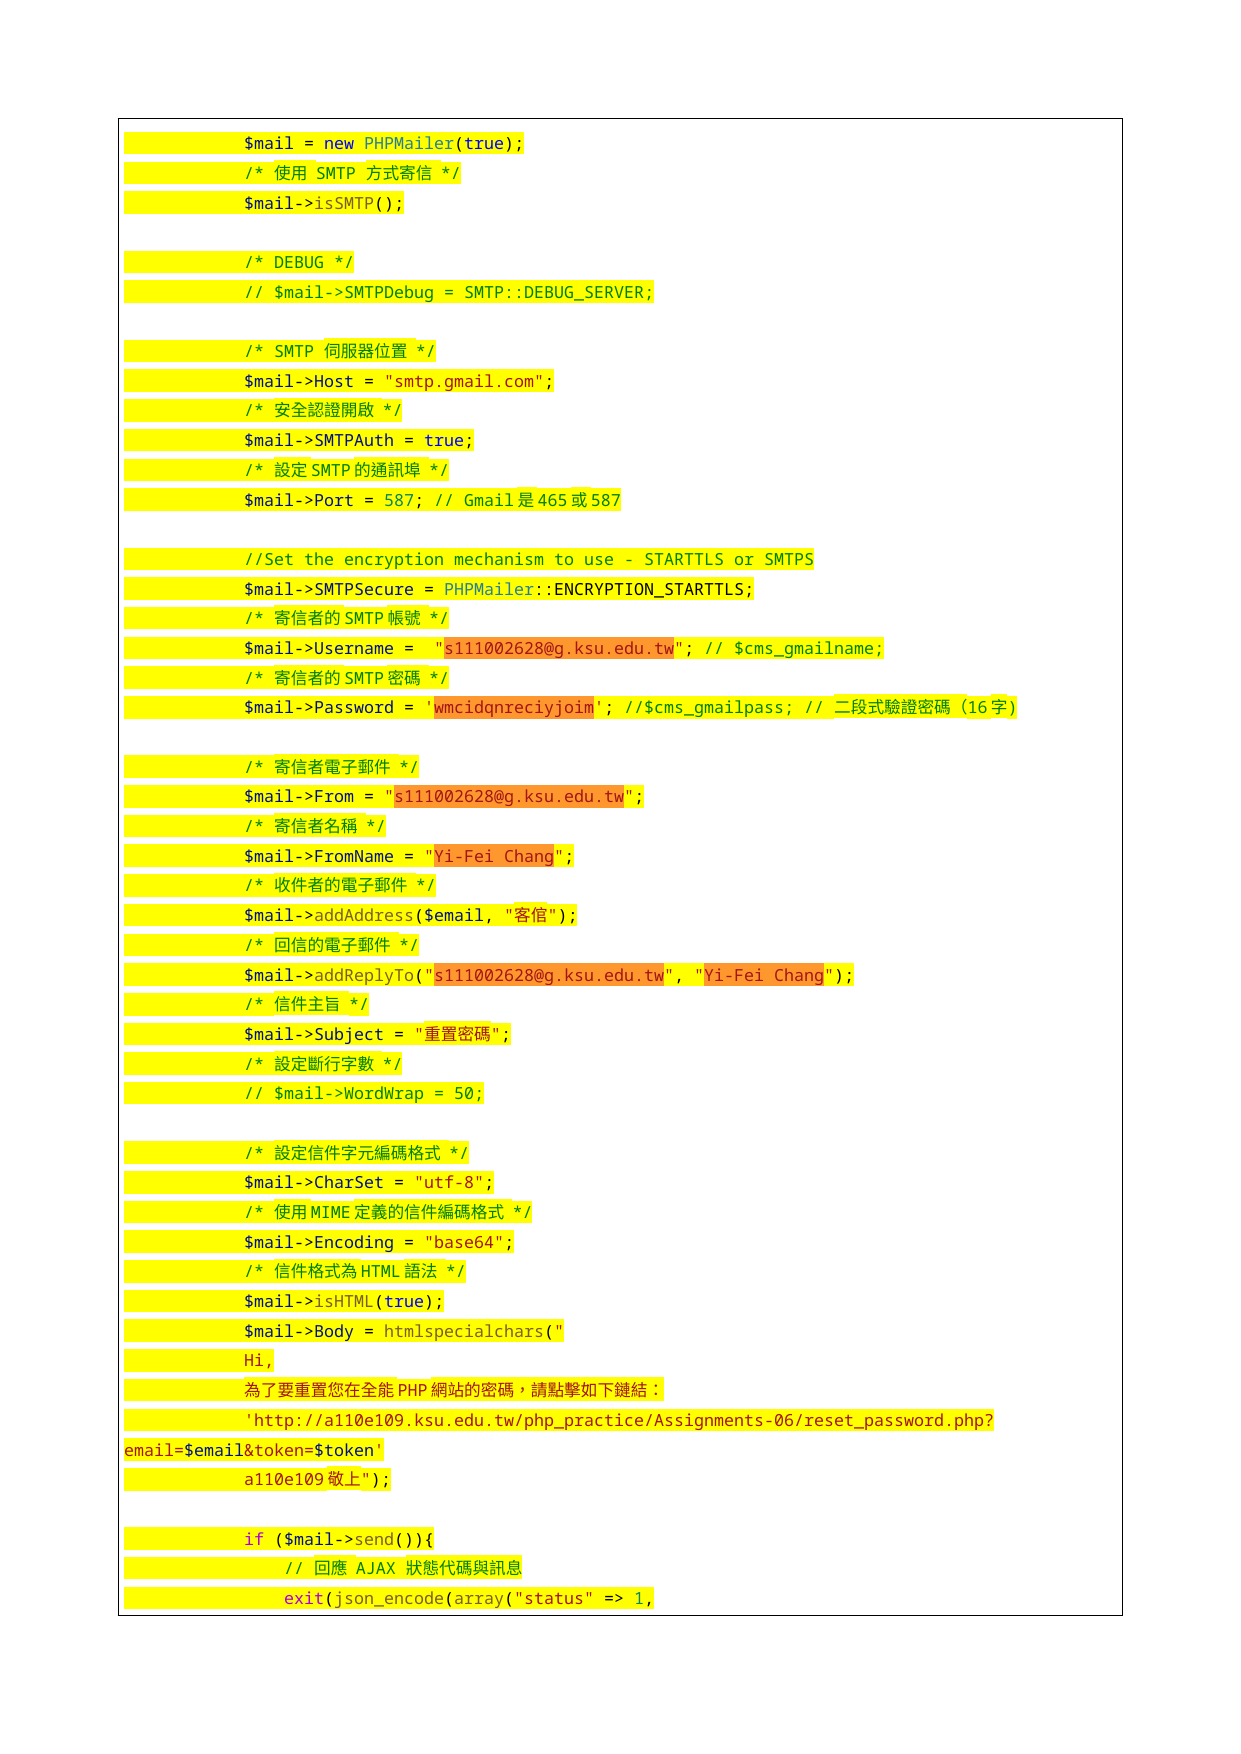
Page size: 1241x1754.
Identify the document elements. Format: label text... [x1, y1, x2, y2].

table_header $mail = new PHPMailer(true); /* 使用 SMTP 方式寄信 */ $mail->isSMTP(); /* DEBUG */ // $mail->SMTPDebug = SMTP::DEBUG_SERVER; /* SMTP 伺服器位置 */ $mail->Host = "smtp.gmail.com"; /* 安全認證開啟 */ $mail->SMTPAuth = true; /* 設定SMTP的通訊埠 */ $mail->Port = 587; // Gmail是465或587 //Set the encryption mechanism to use - STARTTLS or SMTPS $mail->SMTPSecure = PHPMailer::ENCRYPTION_STARTTLS; /* 寄信者的SMTP帳號 */ $mail->Username = "s111002628@g.ksu.edu.tw"; // $cms_gmailname; /* 寄信者的SMTP密碼 */ $mail->Password = 'wmcidqnreciyjoim'; //$cms_gmailpass; // 二段式驗證密碼（16字) /* 寄信者電子郵件 */ $mail->From = "s111002628@g.ksu.edu.tw"; /* 寄信者名稱 */ $mail->FromName = "Yi-Fei Chang"; /* 收件者的電子郵件 */ $mail->addAddress($email, "客倌"); /* 回信的電子郵件 */ $mail->addReplyTo("s111002628@g.ksu.edu.tw", "Yi-Fei Chang"); /* 信件主旨 */ $mail->Subject = "重置密碼"; /* 設定斷行字數 */ // $mail->WordWrap = 50; /* 設定信件字元編碼格式 */ $mail->CharSet = "utf-8"; /* 使用MIME定義的信件編碼格式 */ $mail->Encoding = "base64"; /* 信件格式為HTML語法 */ $mail->isHTML(true); $mail->Body = htmlspecialchars(" Hi, 為了要重置您在全能PHP網站的密碼，請點擊如下鏈結： 'http://a110e109.ksu.edu.tw/php_practice/Assignments-06/reset_password.php?email=$email&token=$token' a110e109敬上"); if ($mail->send()){ // 回應 AJAX 狀態代碼與訊息 exit(json_encode(array("status" => 1, [119, 119, 1122, 1615]
